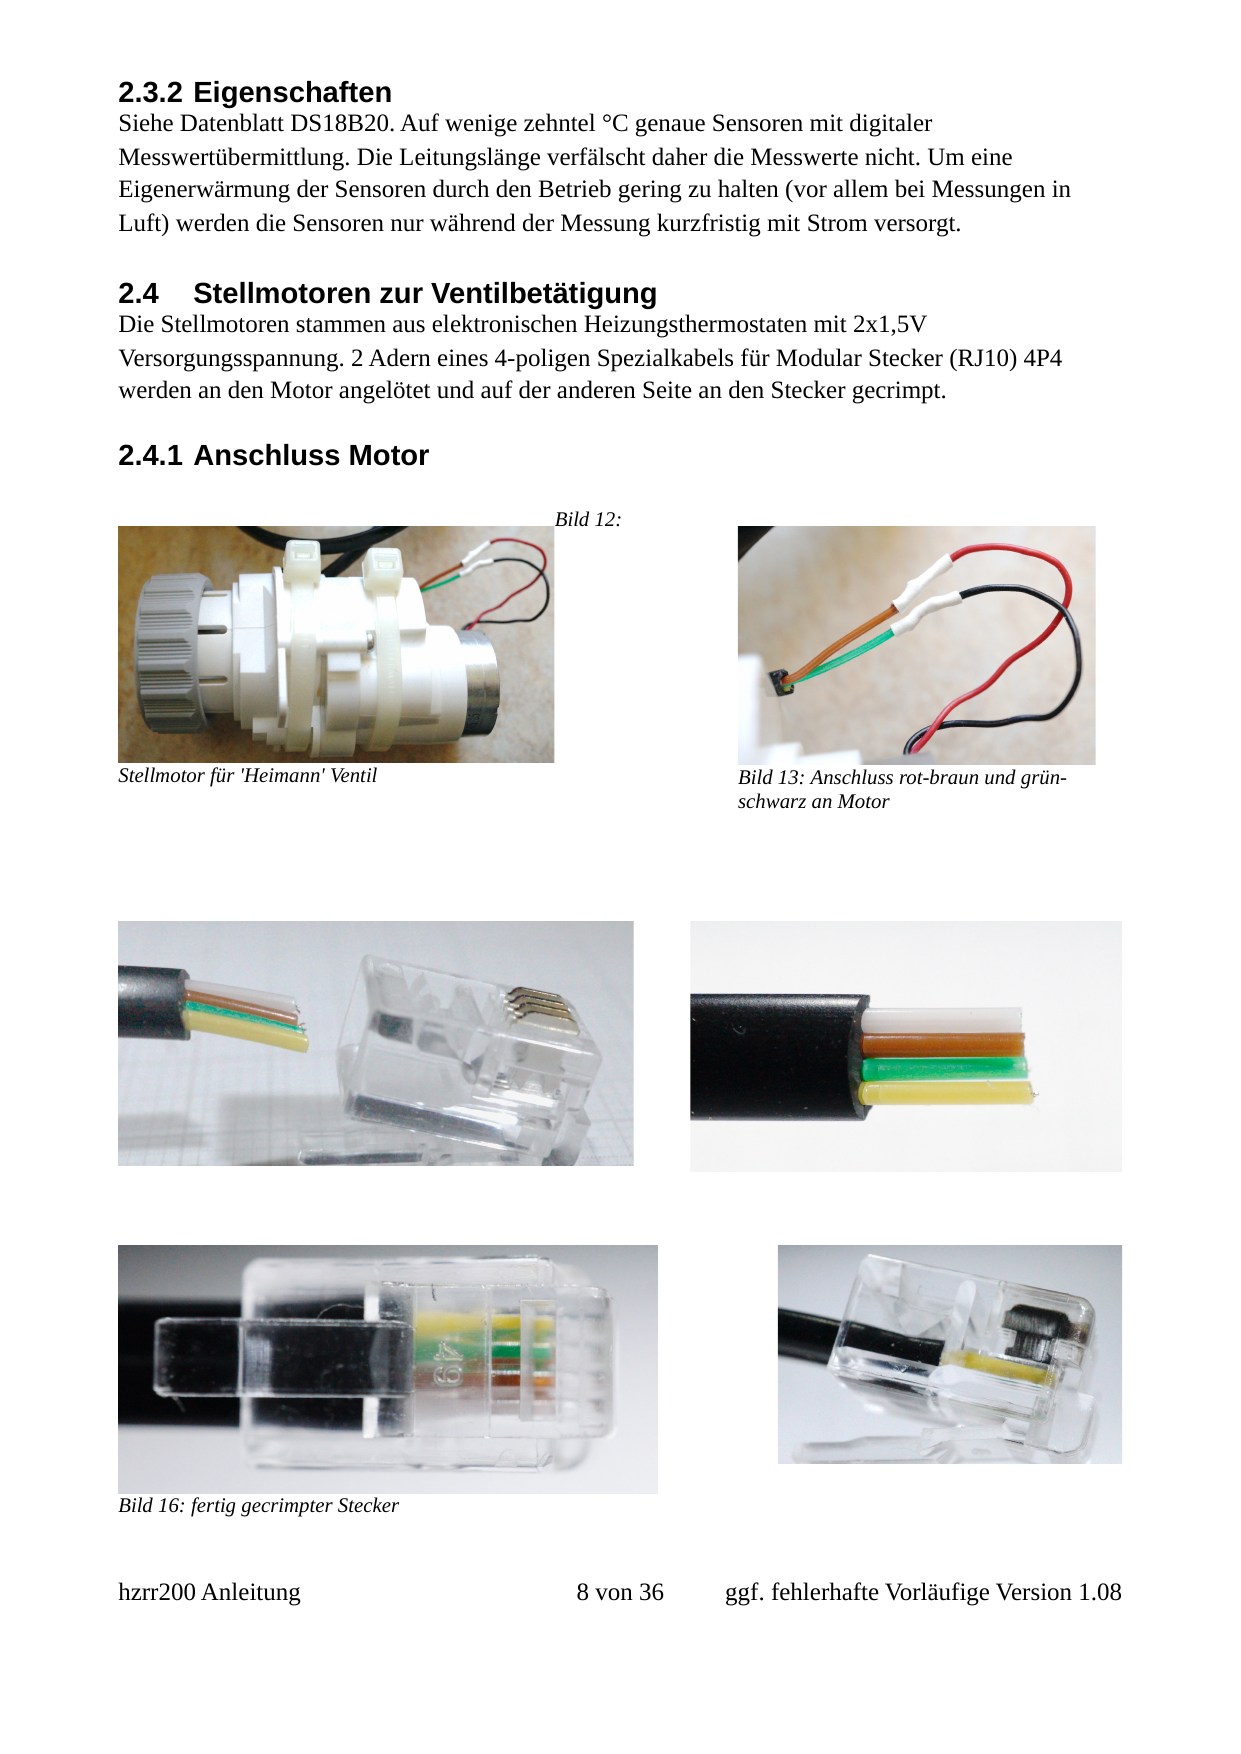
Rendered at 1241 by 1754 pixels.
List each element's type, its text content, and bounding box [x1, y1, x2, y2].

picture [118, 1245, 658, 1494]
text Bild 17: Seitenansicht, Feder unten - gelb sichtbar [778, 1226, 1122, 1245]
subtitle Eigenschaften [118, 75, 1122, 108]
text Die Stellmotoren stammen aus elektronischen Heizungsthermostaten mit 2x1,5V Versorgungsspannung. 2 Adern eines 4-poligen Spezialkabels für Modular Stecker (RJ10) 4P4 werden an den Motor angelötet und auf der anderen Seite an den Stecker gecrimpt. [118, 309, 1122, 404]
picture [737, 526, 1096, 765]
text Siehe Datenblatt DS18B20. Auf wenige zehntel °C genaue Sensoren mit digitaler Messwertübermittlung. Die Leitungslänge verfälscht daher die Messwerte nicht. Um eine Eigenerwärmung der Sensoren durch den Betrieb gering zu halten (vor allem bei Messungen in Luft) werden die Sensoren nur während der Messung kurzfristig mit Strom versorgt. [118, 108, 1122, 236]
text Bild 13: Anschluss rot-braun und grün-schwarz an Motor [738, 507, 1122, 813]
subtitle Stellmotoren zur Ventilbetätigung [118, 276, 1122, 309]
picture [118, 921, 634, 1166]
picture [777, 1245, 1123, 1464]
text Bild 15: Motorstecker: 6mm Mantel entfernen [690, 902, 1122, 921]
picture [690, 921, 1123, 1172]
text Bild 14: Motorstecker: Kabel in Modular 4P4 Stecker einführen - POLUNG !!! [118, 902, 633, 921]
text Bild 12: Stellmotor für 'Heimann' Ventil [118, 507, 654, 787]
text Bild 16: fertig gecrimpter Stecker [118, 1226, 687, 1517]
subtitle Anschluss Motor [118, 438, 1122, 471]
picture [118, 526, 555, 763]
